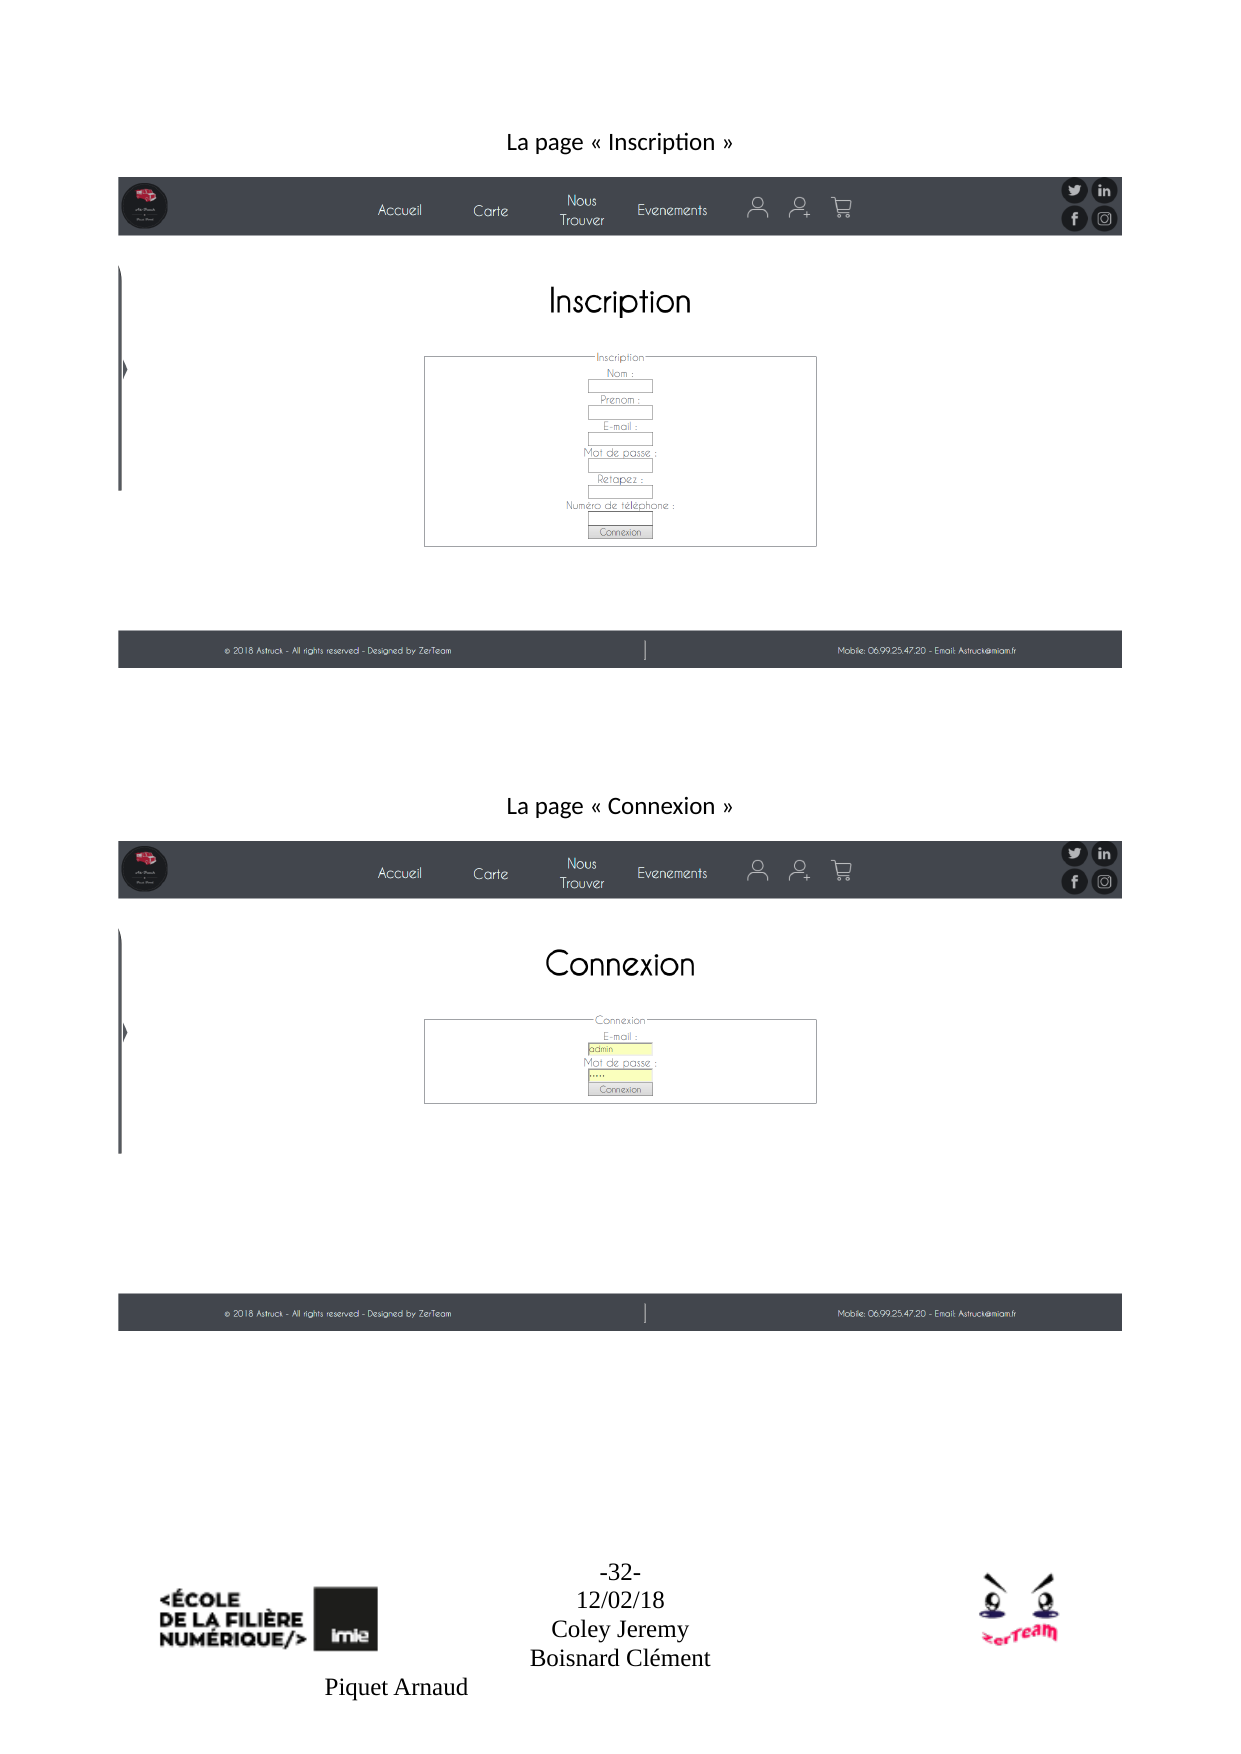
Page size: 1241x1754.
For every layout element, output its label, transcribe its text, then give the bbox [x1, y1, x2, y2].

text La page « Connexion » [118, 790, 1122, 820]
text La page « Inscription » [118, 126, 1122, 157]
